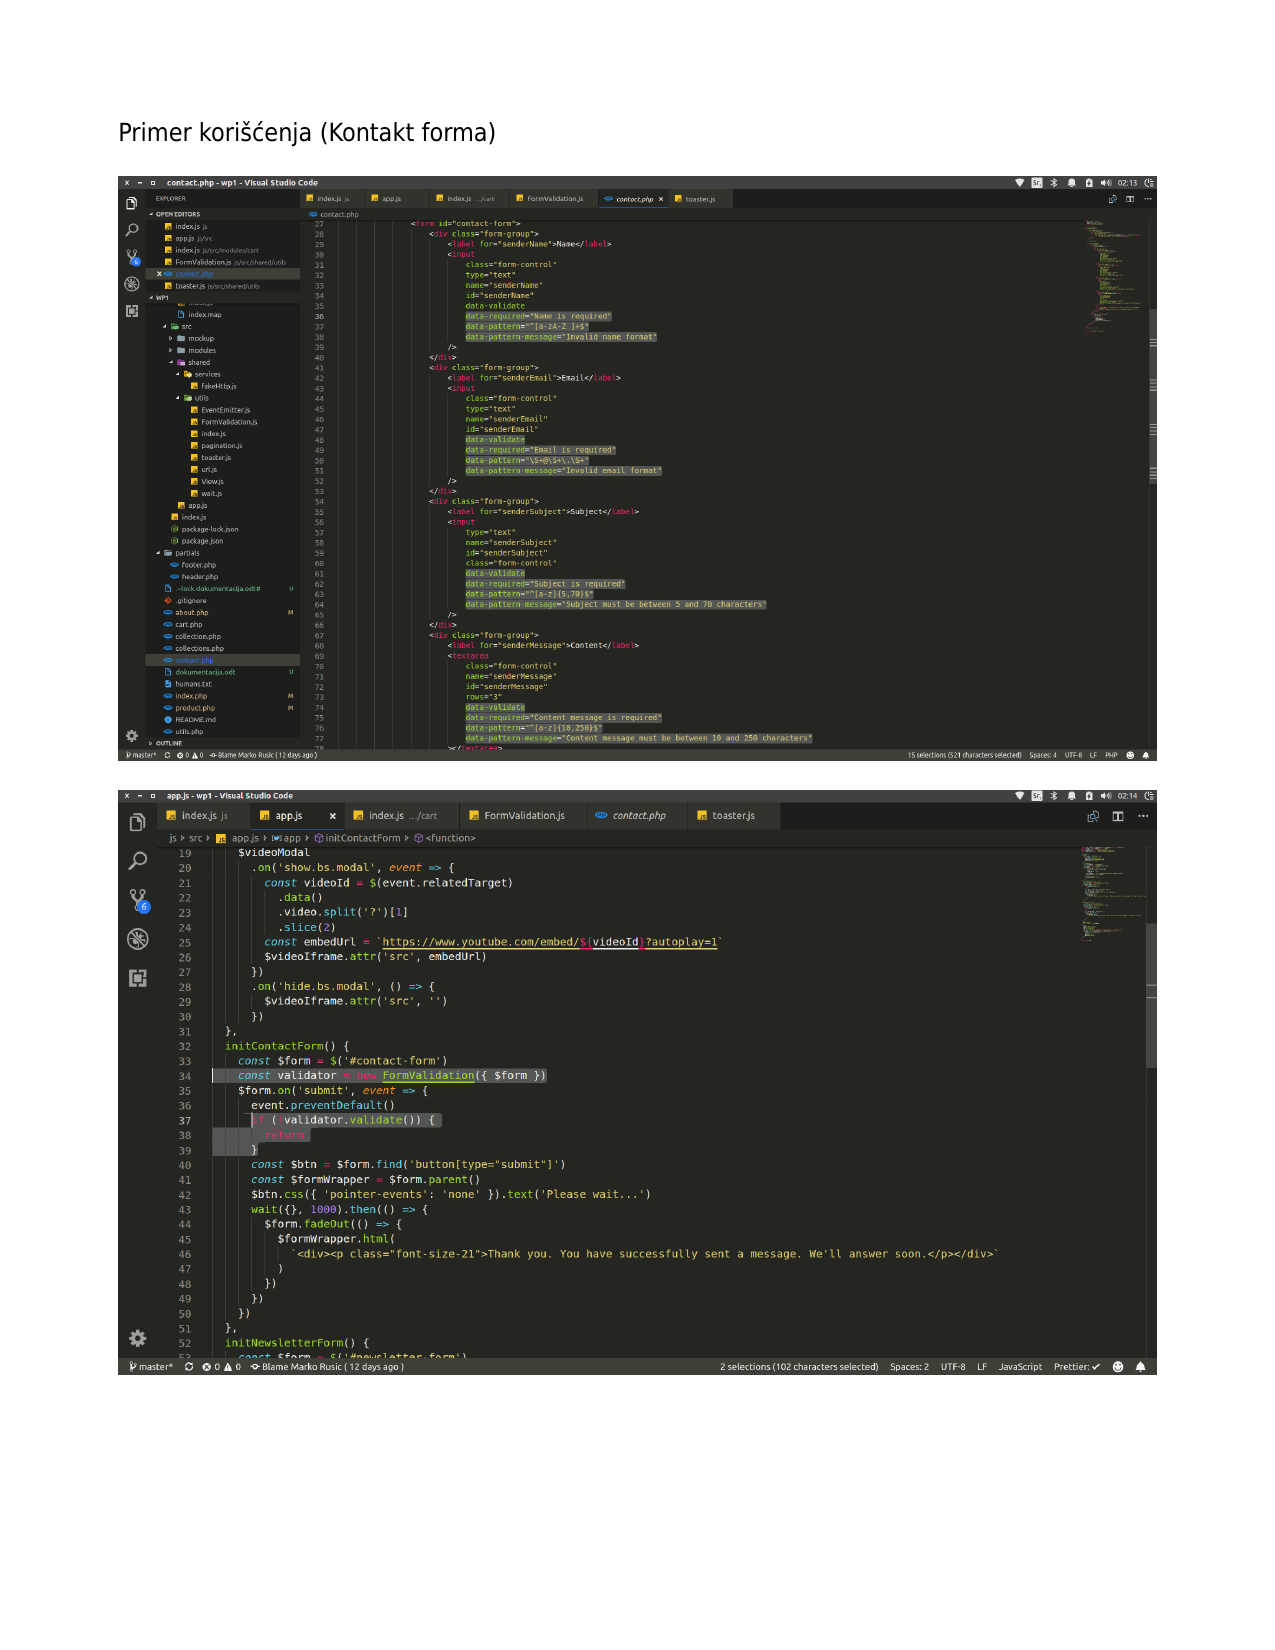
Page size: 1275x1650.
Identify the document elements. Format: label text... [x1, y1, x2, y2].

picture [118, 790, 1157, 1375]
text Primer korišćenja (Kontakt forma) [118, 118, 1157, 147]
picture [118, 176, 1157, 761]
